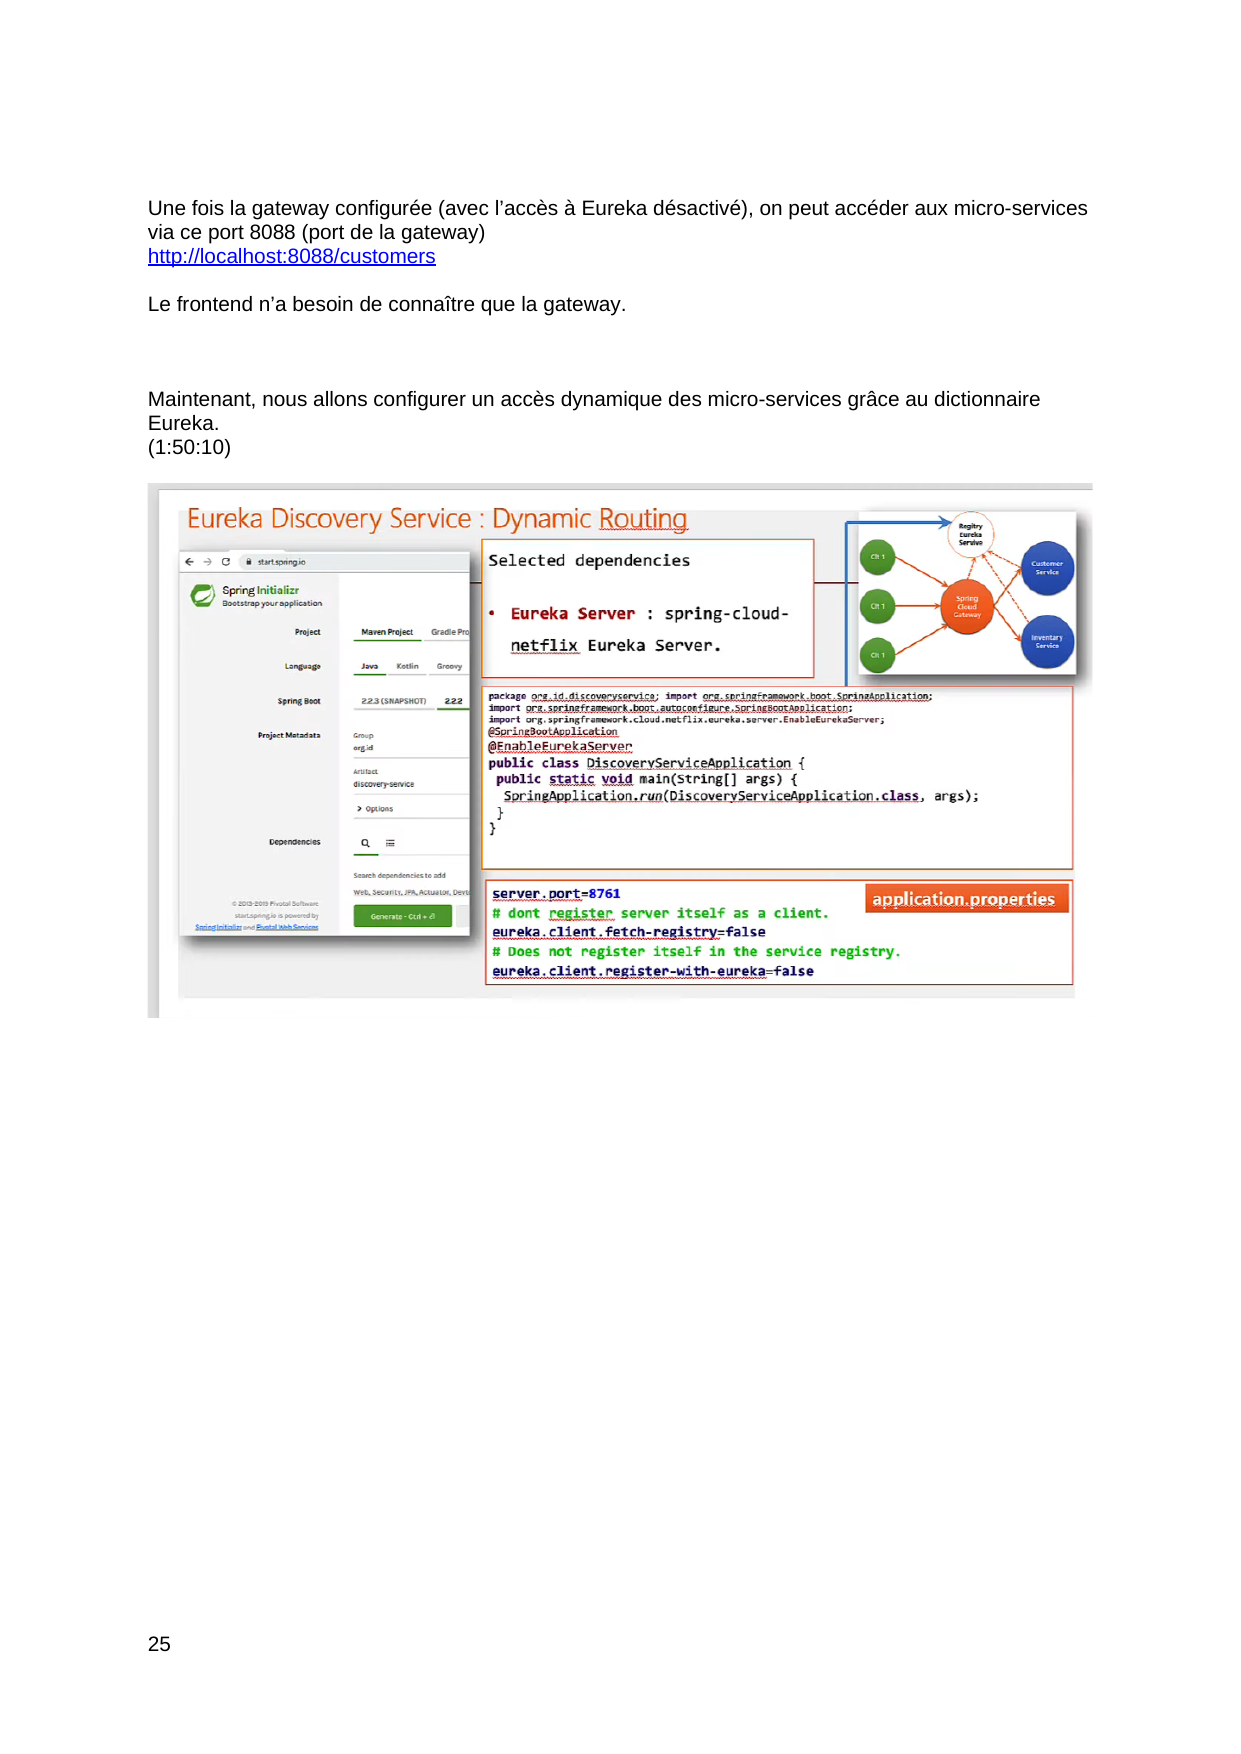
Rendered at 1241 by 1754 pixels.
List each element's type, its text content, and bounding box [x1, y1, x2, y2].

picture [147, 483, 1093, 1018]
text http://localhost:8088/customers [148, 243, 1093, 267]
text Maintenant, nous allons configurer un accès dynamique des micro-services grâce au dictionnaire Eureka. [148, 387, 1093, 435]
text Le frontend n’a besoin de connaître que la gateway. [148, 291, 1093, 315]
text (1:50:10) [148, 435, 1093, 459]
text Une fois la gateway configurée (avec l’accès à Eureka désactivé), on peut accéder aux micro-services via ce port 8088 (port de la gateway) [148, 196, 1093, 243]
